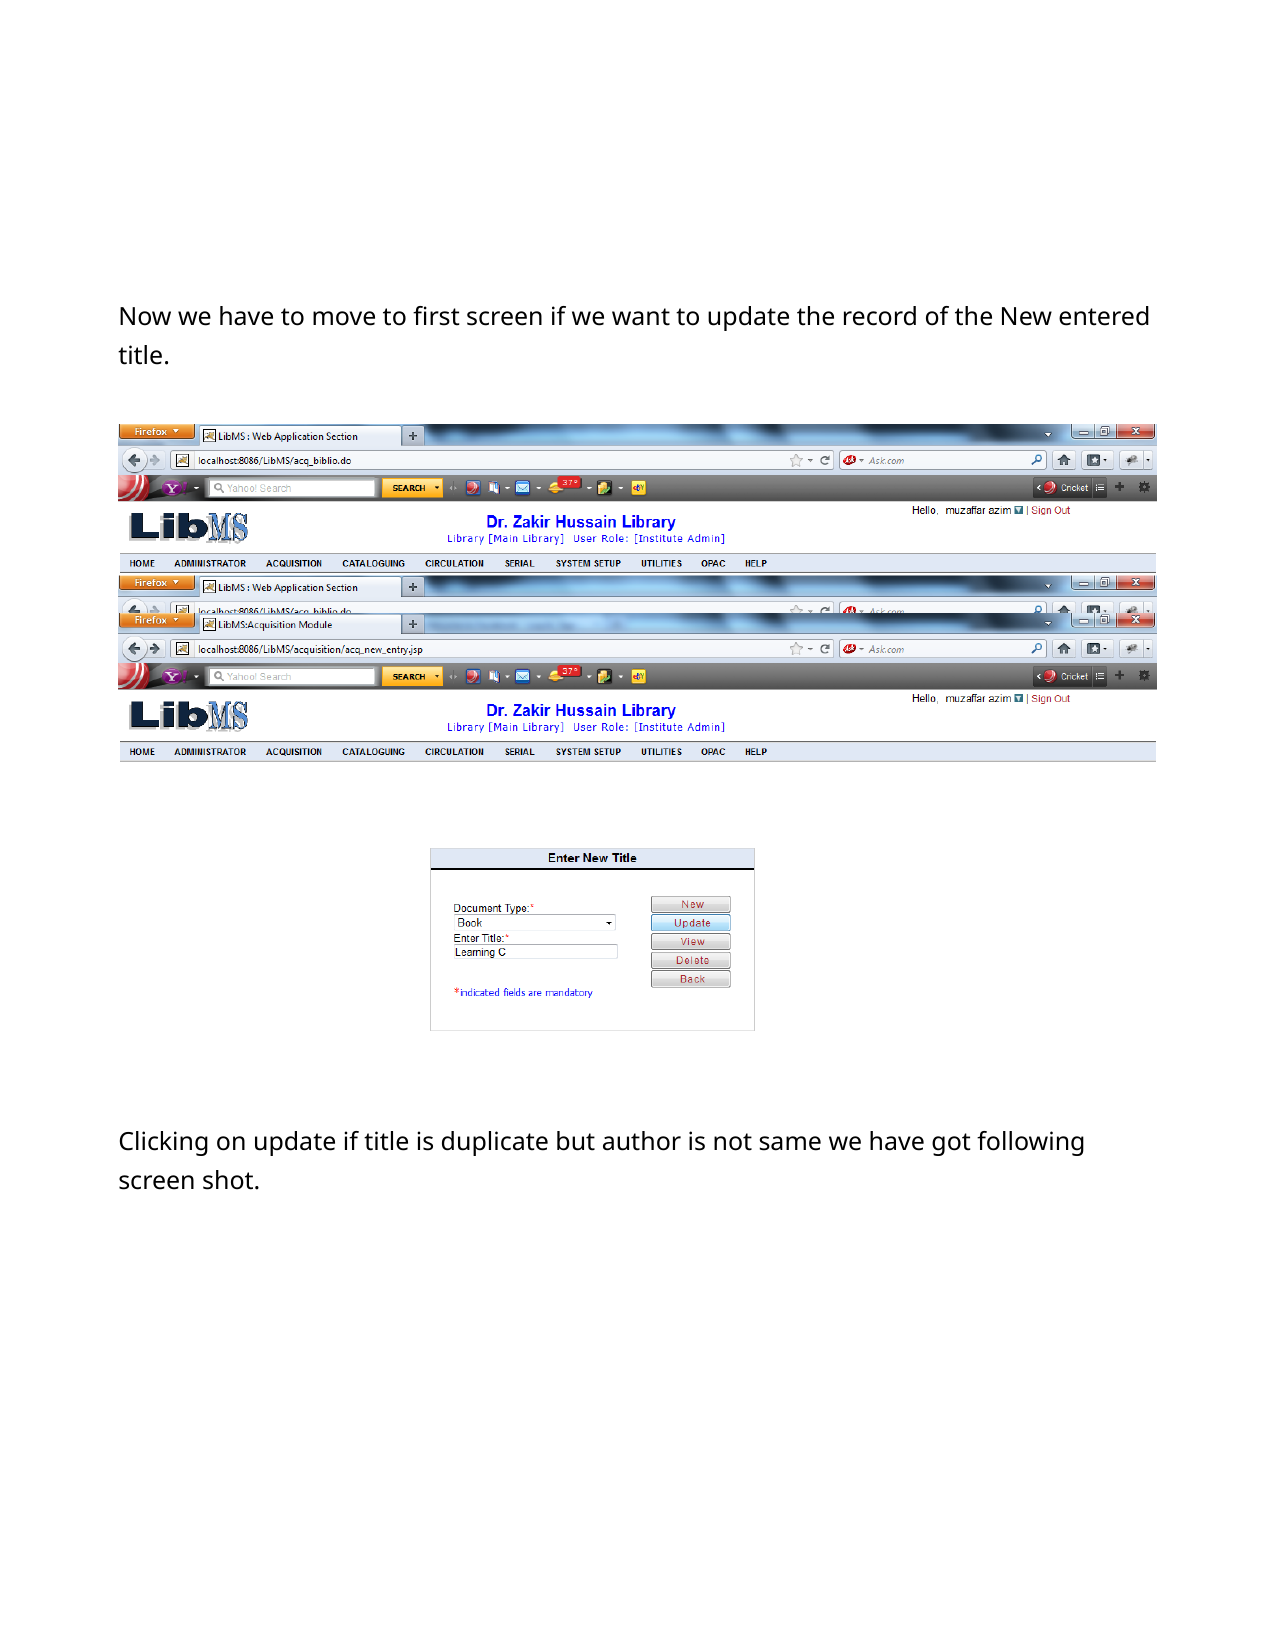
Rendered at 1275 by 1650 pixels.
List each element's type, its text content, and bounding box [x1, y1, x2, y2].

text Clicking on update if title is duplicate but author is not same we have got following screen shot. [118, 1124, 1157, 1197]
text Now we have to move to first screen if we want to update the record of the New entered title. [118, 298, 1157, 371]
picture [118, 424, 1157, 1074]
